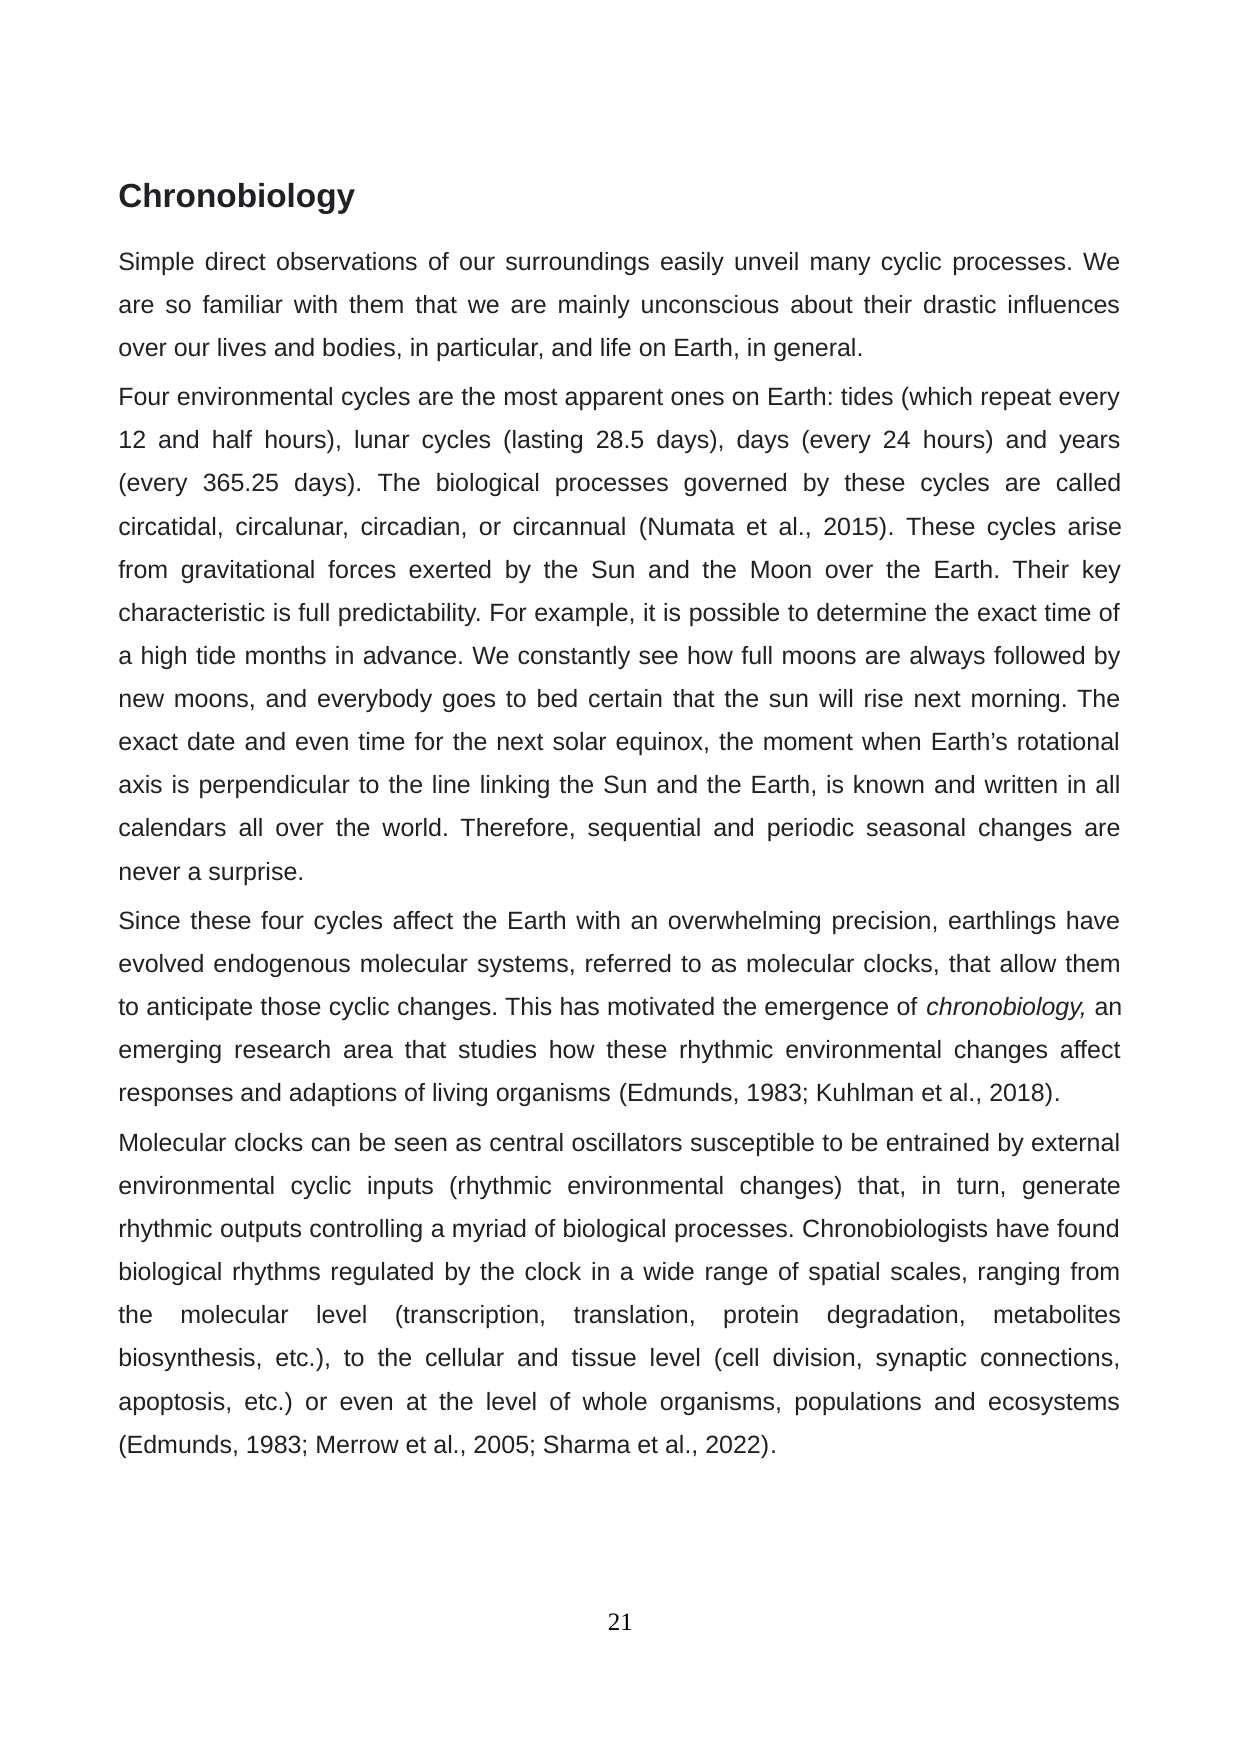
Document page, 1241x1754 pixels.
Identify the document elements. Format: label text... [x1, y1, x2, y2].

text Four environmental cycles are the most apparent ones on Earth: tides (which repeat every 12 and half hours), lunar cycles (lasting 28.5 days), days (every 24 hours) and years (every 365.25 days). The biological processes governed by these cycles are called circatidal, circalunar, circadian, or circannual (Numata et al., 2015)⁠. These cycles arise from gravitational forces exerted by the Sun and the Moon over the Earth. Their key characteristic is full predictability. For example, it is possible to determine the exact time of a high tide months in advance. We constantly see how full moons are always followed by new moons, and everybody goes to bed certain that the sun will rise next morning. The exact date and even time for the next solar equinox, the moment when Earth’s rotational axis is perpendicular to the line linking the Sun and the Earth, is known and written in all calendars all over the world. Therefore, sequential and periodic seasonal changes are never a surprise. [118, 382, 1122, 885]
text Since these four cycles affect the Earth with an overwhelming precision, earthlings have evolved endogenous molecular systems, referred to as molecular clocks, that allow them to anticipate those cyclic changes. This has motivated the emergence of chronobiology, an emerging research area that studies how these rhythmic environmental changes affect responses and adaptions of living organisms (Edmunds, 1983; Kuhlman et al., 2018)⁠. [118, 906, 1122, 1107]
text Simple direct observations of our surroundings easily unveil many cyclic processes. We are so familiar with them that we are mainly unconscious about their drastic influences over our lives and bodies, in particular, and life on Earth, in general. [118, 246, 1122, 361]
subtitle Chronobiology [118, 176, 1122, 215]
text Molecular clocks can be seen as central oscillators susceptible to be entrained by external environmental cyclic inputs (rhythmic environmental changes) that, in turn, generate rhythmic outputs controlling a myriad of biological processes. Chronobiologists have found biological rhythms regulated by the clock in a wide range of spatial scales, ranging from the molecular level (transcription, translation, protein degradation, metabolites biosynthesis, etc.), to the cellular and tissue level (cell division, synaptic connections, apoptosis, etc.) or even at the level of whole organisms, populations and ecosystems (Edmunds, 1983; Merrow et al., 2005; Sharma et al., 2022)⁠. [118, 1128, 1122, 1458]
